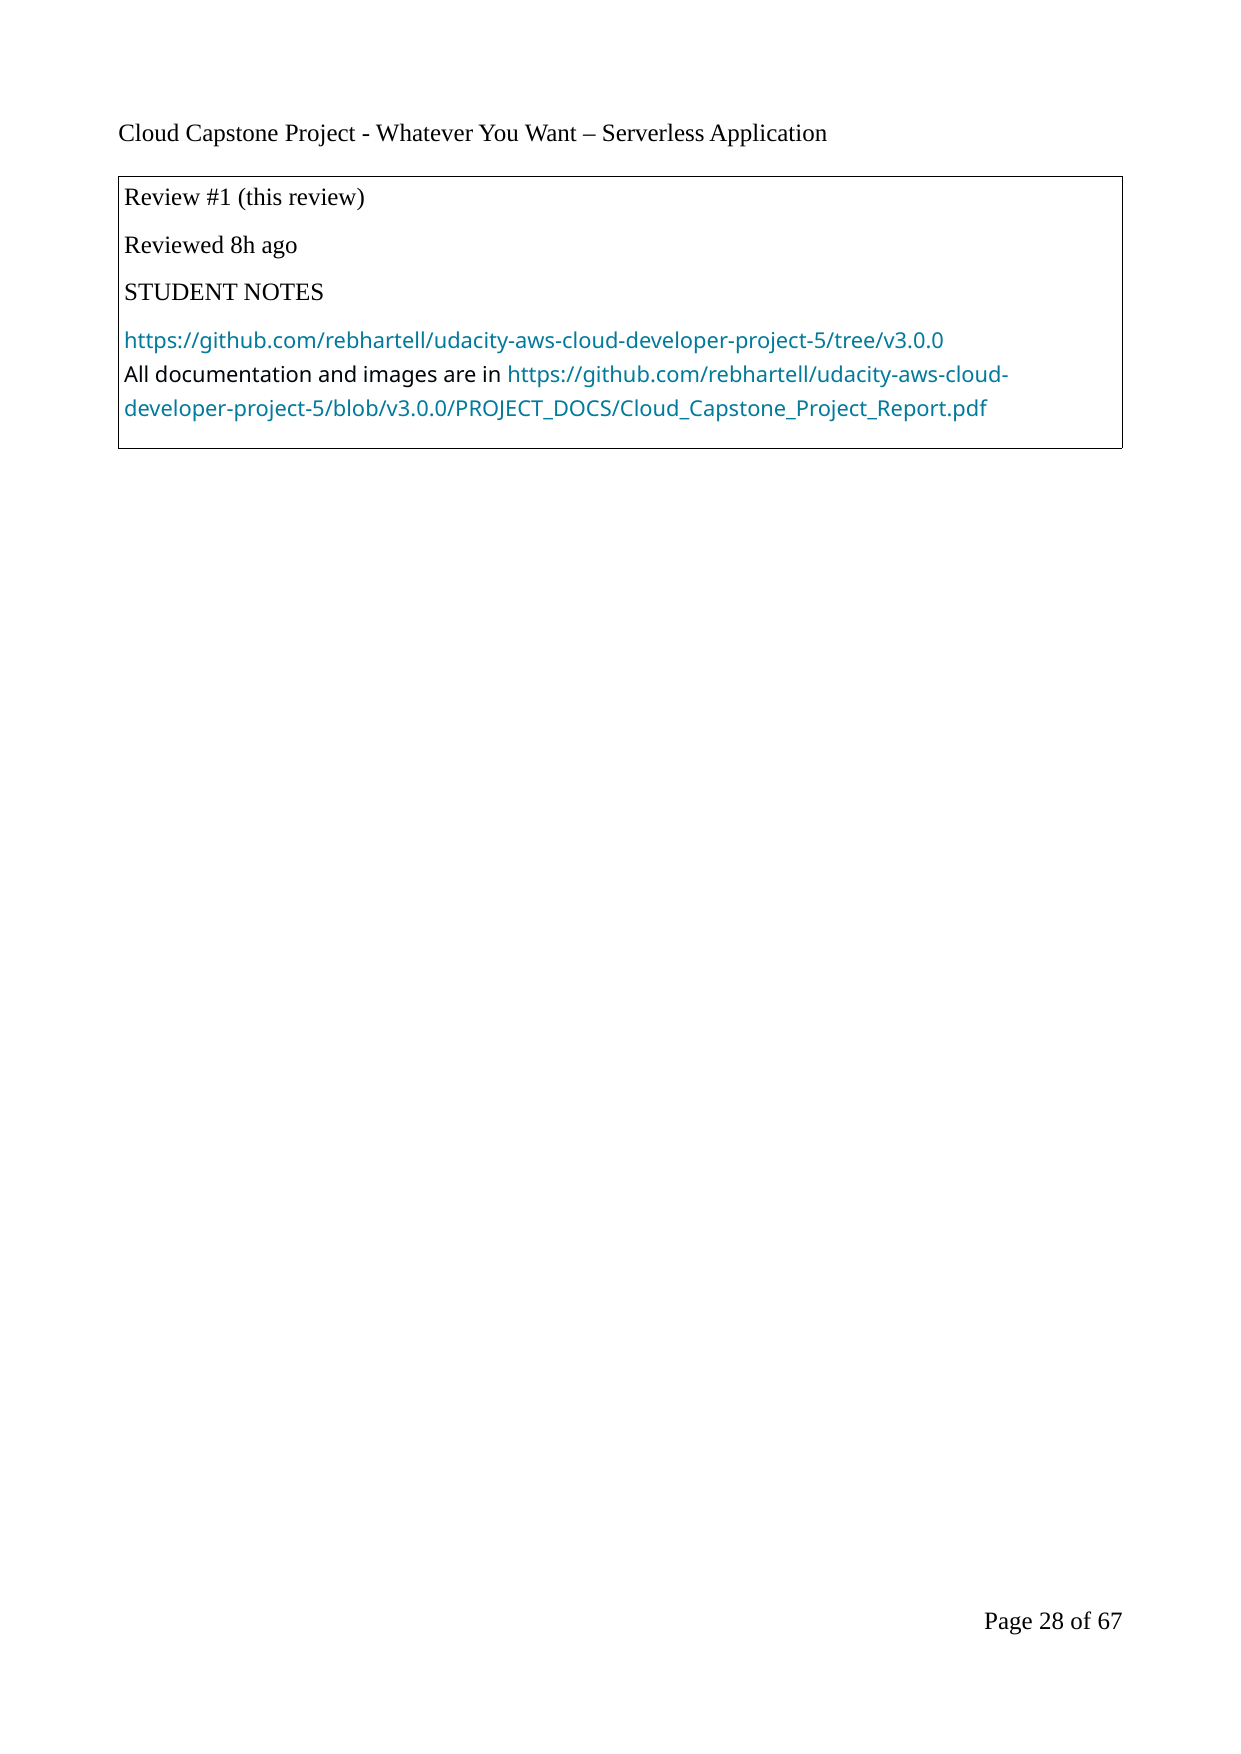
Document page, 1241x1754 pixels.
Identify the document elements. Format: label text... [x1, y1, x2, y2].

table_header Review #1 (this review) Reviewed 8h ago STUDENT NOTES https://github.com/rebhartell/udacity-aws-cloud-developer-project-5/tree/v3.0.0 All documentation and images are in https://github.com/rebhartell/udacity-aws-cloud-developer-project-5/blob/v3.0.0/PROJECT_DOCS/Cloud_Capstone_Project_Report.pdf [119, 177, 1122, 448]
